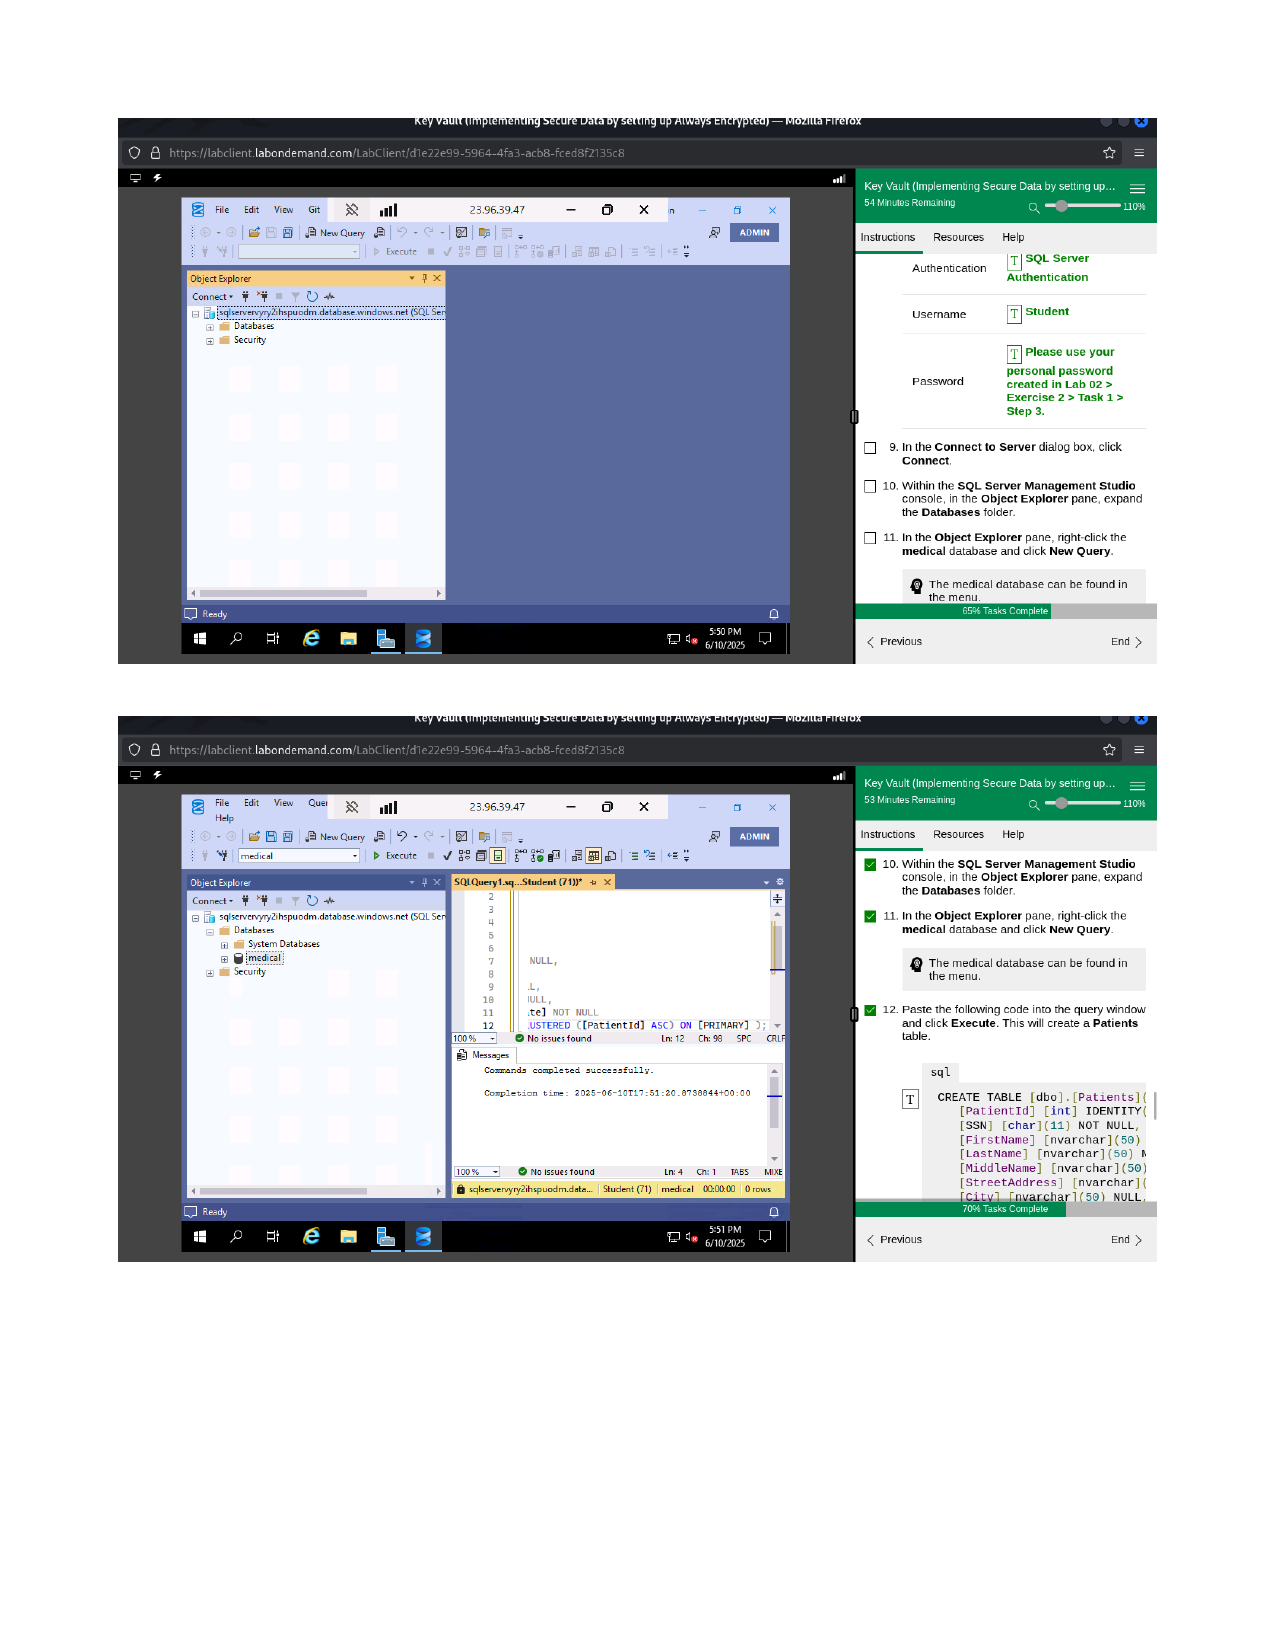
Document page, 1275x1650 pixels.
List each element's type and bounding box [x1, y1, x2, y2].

picture [118, 118, 1157, 664]
picture [118, 716, 1157, 1262]
